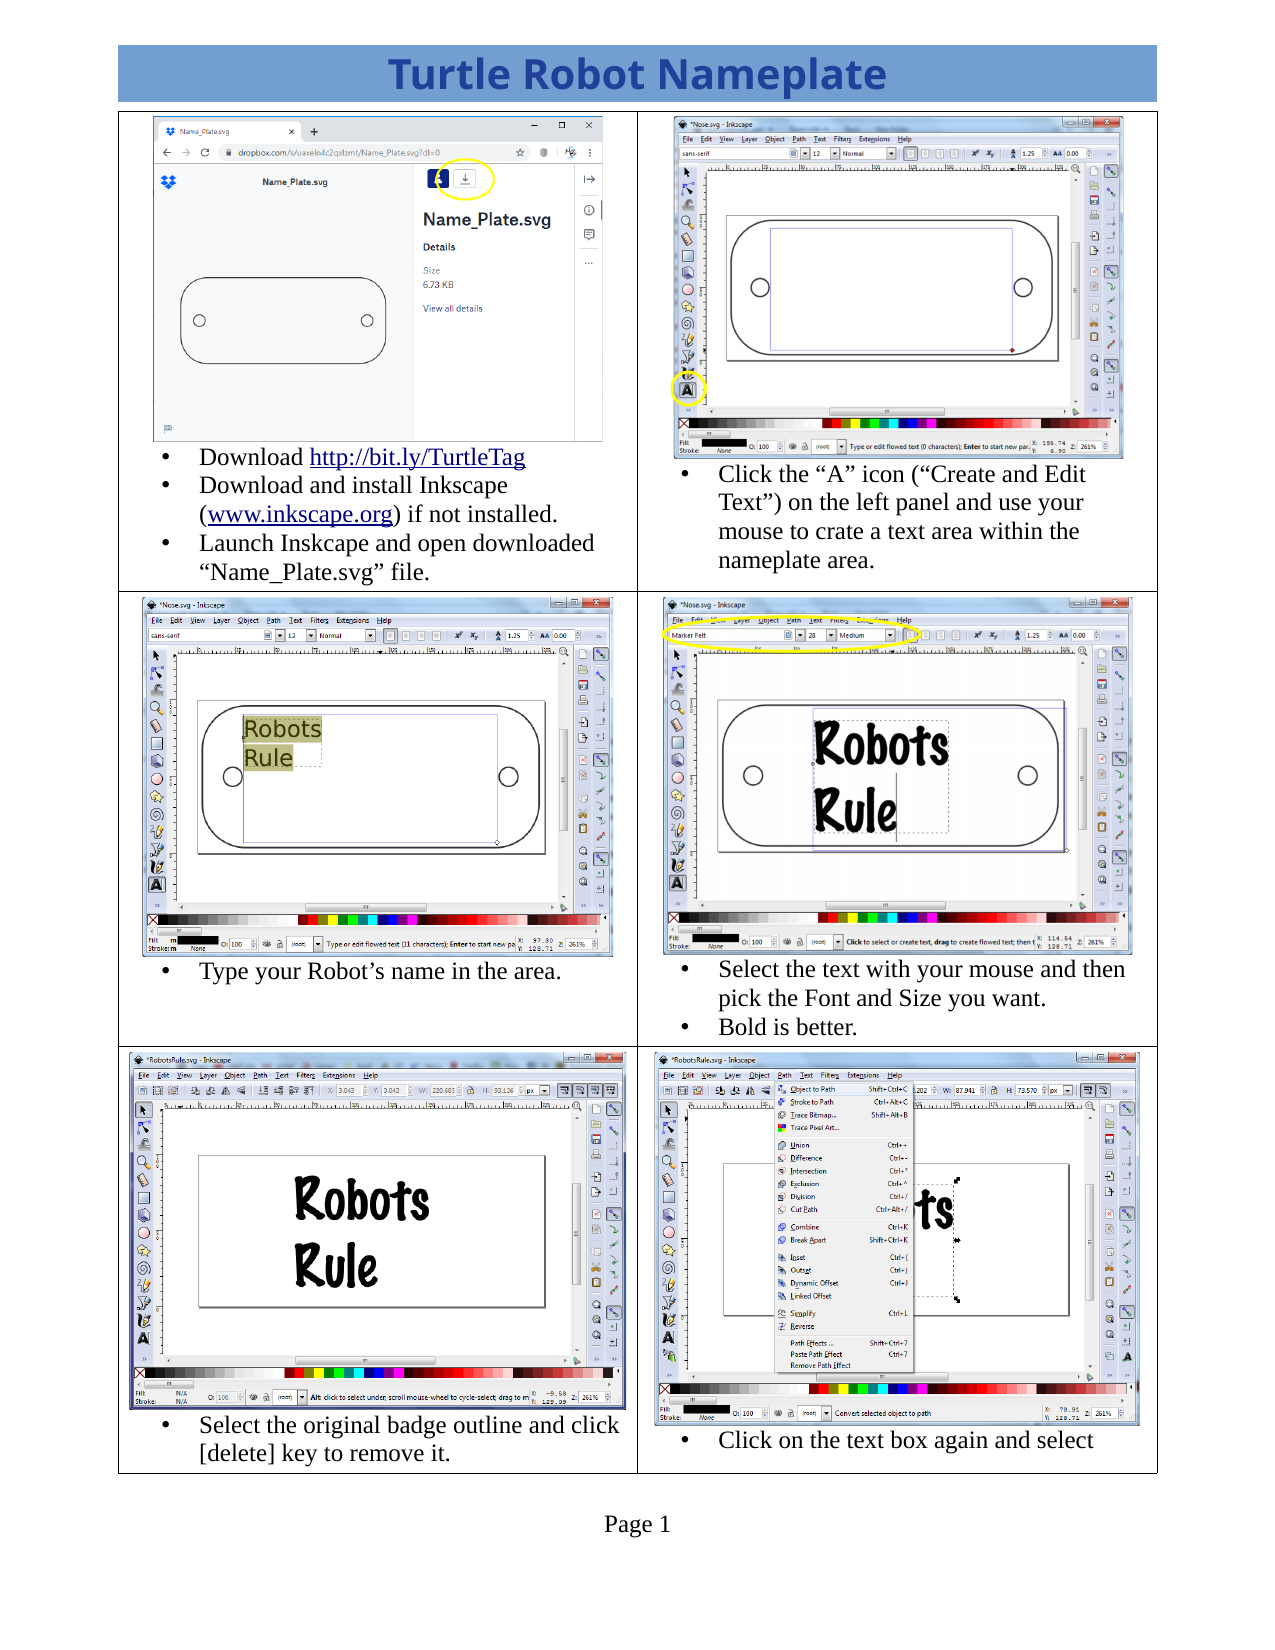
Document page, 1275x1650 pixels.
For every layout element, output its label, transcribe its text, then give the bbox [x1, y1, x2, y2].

picture [142, 597, 614, 957]
table_cell Type your Robot’s name in the area. [119, 592, 637, 1046]
table_header Download http://bit.ly/TurtleTag Download and install Inkscape (www.inkscape.org) if not installed. Launch Inskcape and open downloaded “Name_Plate.svg” file. [119, 112, 637, 591]
picture [661, 597, 1133, 955]
picture [153, 116, 603, 442]
table_cell Select the original badge outline and click [delete] key to remove it. [119, 1047, 637, 1473]
picture [129, 1052, 627, 1410]
picture [654, 1052, 1140, 1426]
table_cell Select the text with your mouse and then pick the Font and Size you want. Bold is better. [638, 592, 1157, 1046]
picture [670, 116, 1124, 459]
table_cell Click on the text box again and select [638, 1047, 1157, 1473]
table_header Click the “A” icon (“Create and Edit Text”) on the left panel and use your mouse to crate a text area within the nameplate area. [638, 112, 1157, 591]
